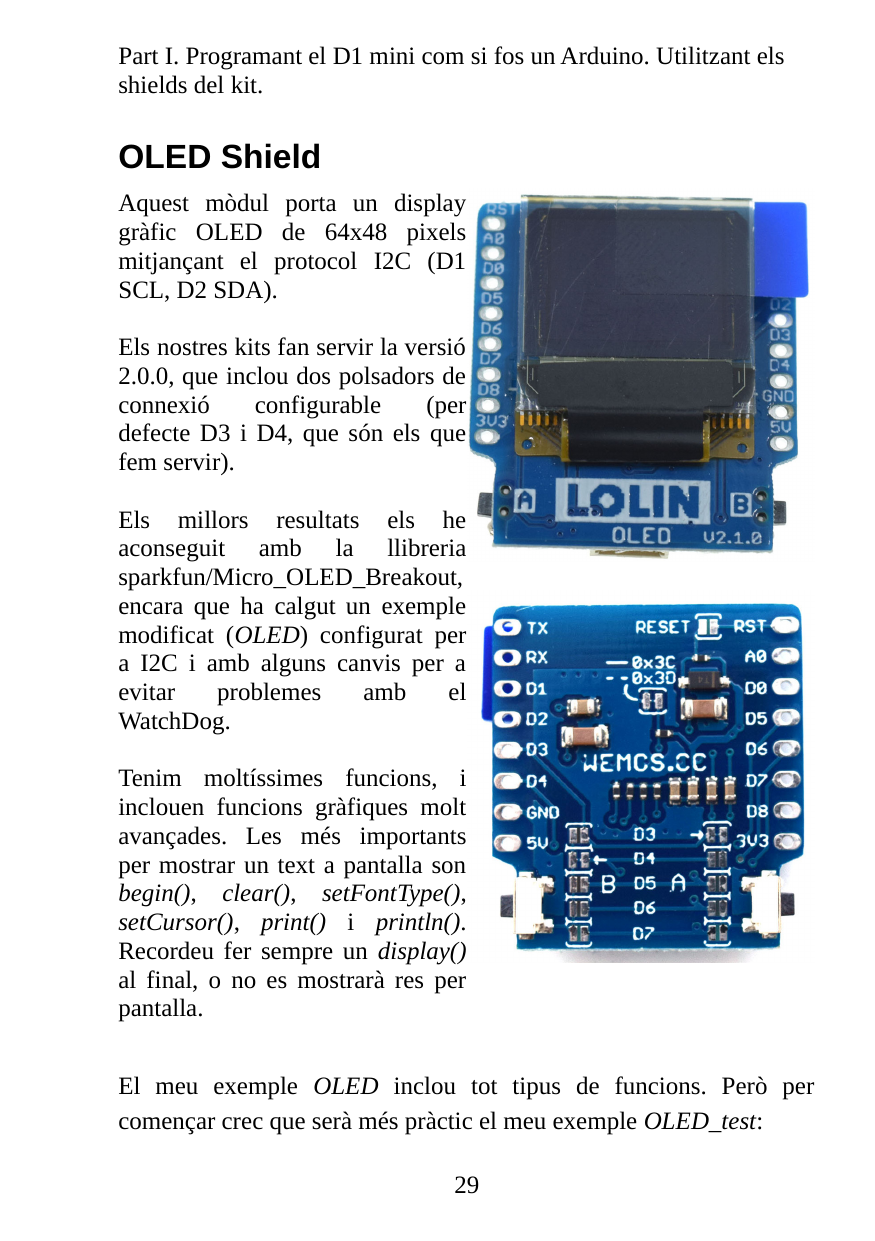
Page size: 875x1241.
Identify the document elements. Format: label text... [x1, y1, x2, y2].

picture [466, 188, 815, 562]
subtitle OLED Shield [118, 137, 815, 176]
picture [466, 590, 815, 963]
table_header Aquest mòdul porta un display gràfic OLED de 64x48 pixels mitjançant el protocol I2C (D1 SCL, D2 SDA). Els nostres kits fan servir la versió 2.0.0, que inclou dos polsadors de connexió configurable (per defecte D3 i D4, que són els que fem servir). Els millors resultats els he aconseguit amb la llibreria sparkfun/Micro_OLED_Breakout, encara que ha calgut un exemple modificat (OLED) configurat per a I2C i amb alguns canvis per a evitar problemes amb el WatchDog. Tenim moltíssimes funcions, i inclouen funcions gràfiques molt avançades. Les més importants per mostrar un text a pantalla son begin(), clear(), setFontType(), setCursor(), print() i println(). Recordeu fer sempre un display() al final, o no es mostrarà res per pantalla. [118, 189, 466, 1022]
table_header [466, 963, 815, 1022]
text El meu exemple OLED inclou tot tipus de funcions. Però per començar crec que serà més pràctic el meu exemple OLED_test: [118, 1071, 815, 1134]
table_header [466, 562, 815, 590]
